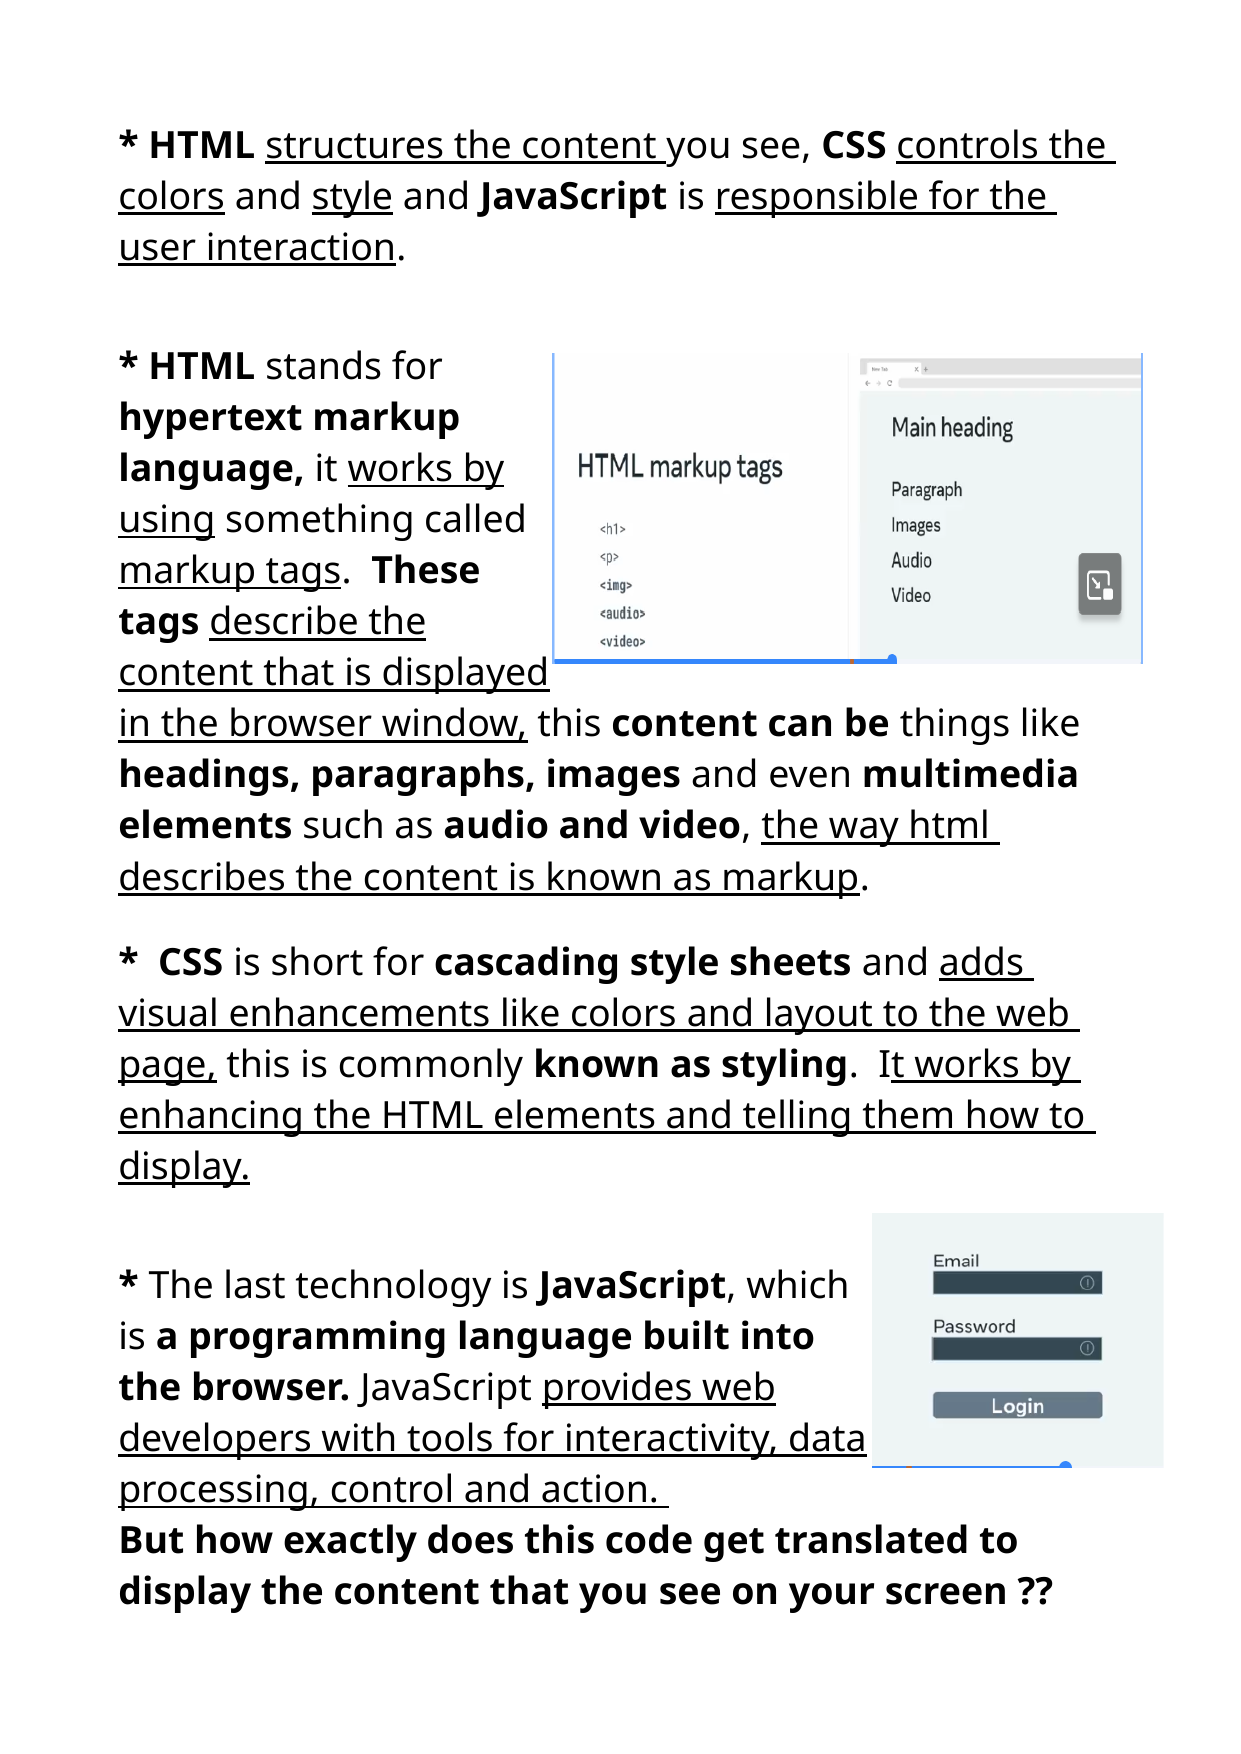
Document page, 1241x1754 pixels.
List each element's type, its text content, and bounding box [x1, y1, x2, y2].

picture [872, 1213, 1164, 1468]
text * HTML stands for hypertext markup language, it works by using something called markup tags. These tags describe the content that is displayed in the browser window, this content can be things like headings, paragraphs, images and even multimedia elements such as audio and video, the way html describes the content is known as markup. [118, 339, 1122, 901]
picture [552, 353, 1147, 664]
text * CSS is short for cascading style sheets and adds visual enhancements like colors and layout to the web page, this is commonly known as styling. It works by enhancing the HTML elements and telling them how to display. [118, 935, 1122, 1190]
text * The last technology is JavaScript, which is a programming language built into the browser. JavaScript provides web developers with tools for interactivity, data processing, control and action. [118, 1258, 1122, 1513]
text But how exactly does this code get translated to display the content that you see on your screen ?? [118, 1513, 1122, 1616]
text * HTML structures the content you see, CSS controls the colors and style and JavaScript is responsible for the user interaction. [118, 118, 1122, 271]
